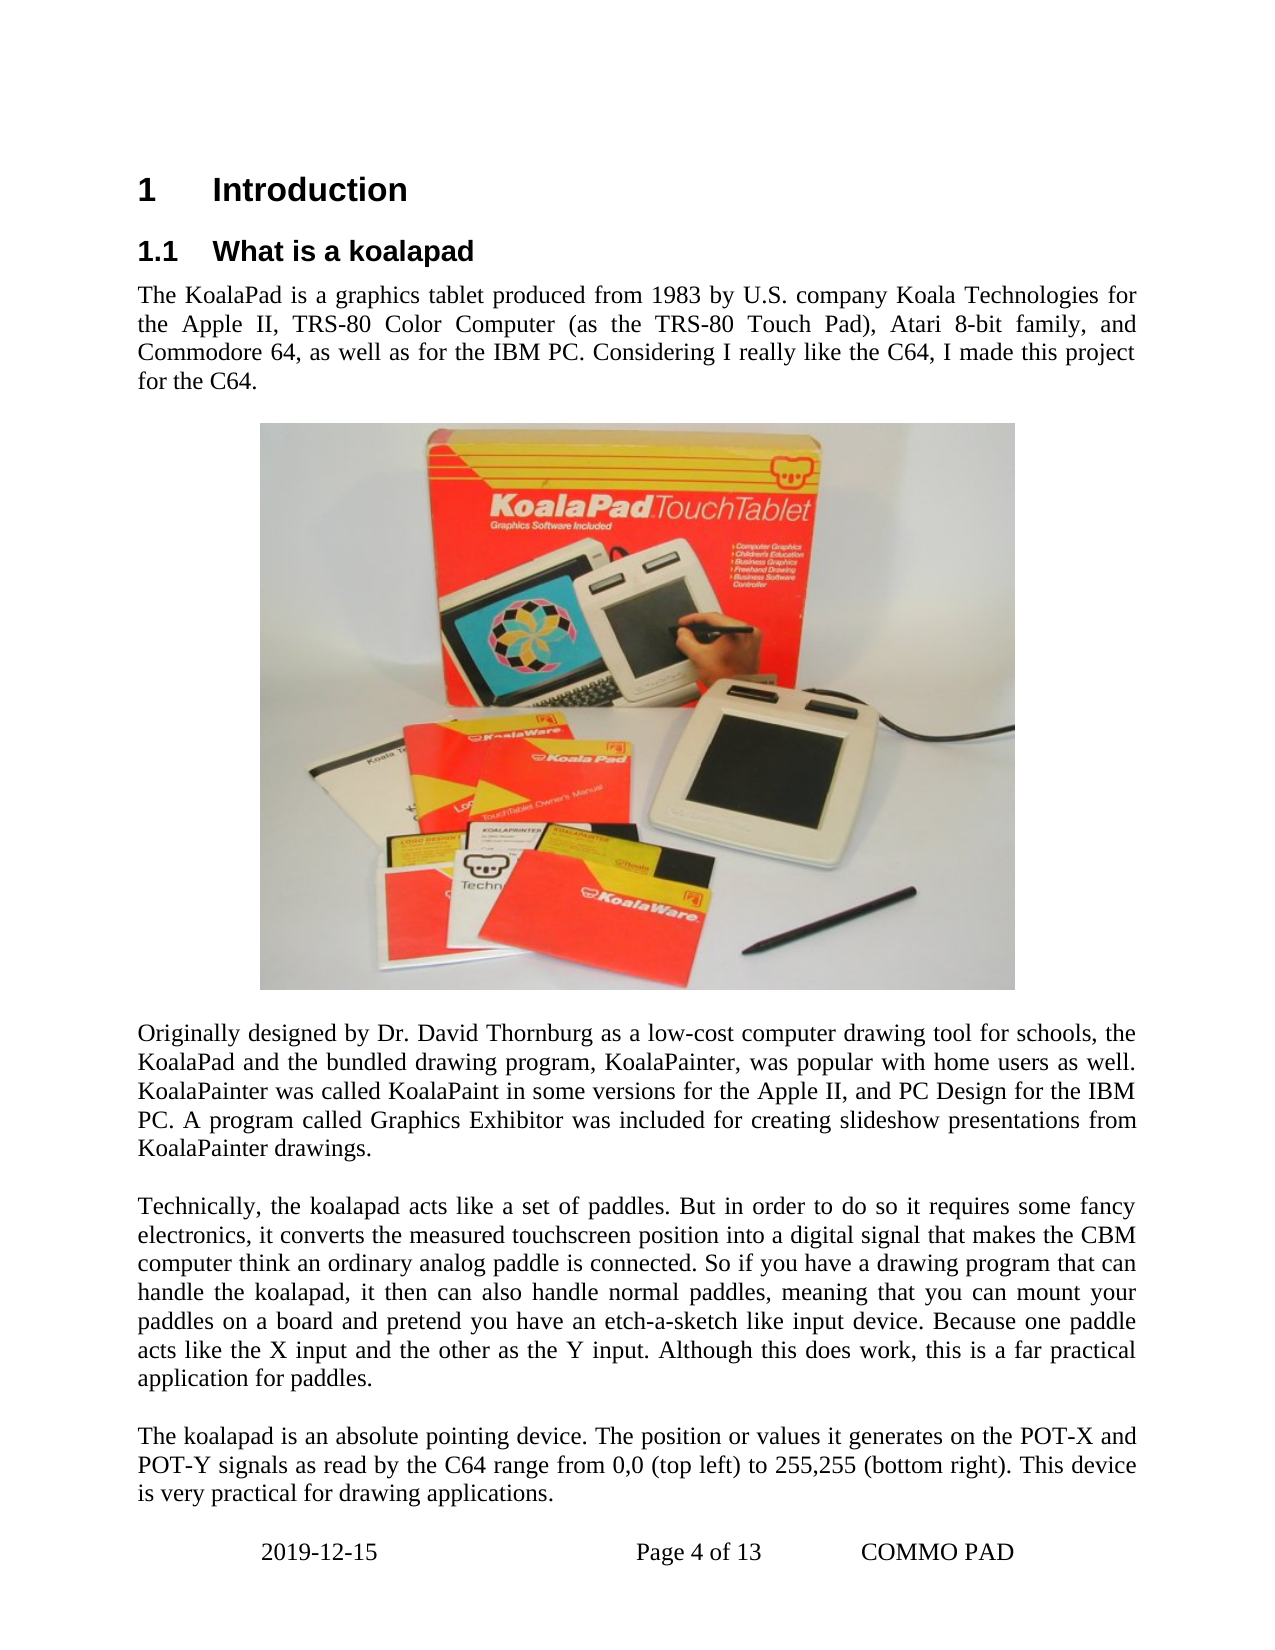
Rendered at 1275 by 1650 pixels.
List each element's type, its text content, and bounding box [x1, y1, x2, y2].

text The KoalaPad is a graphics tablet produced from 1983 by U.S. company Koala Technologies for the Apple II, TRS-80 Color Computer (as the TRS-80 Touch Pad), Atari 8-bit family, and Commodore 64, as well as for the IBM PC. Considering I really like the C64, I made this project for the C64. [137, 280, 1138, 395]
text Technically, the koalapad acts like a set of paddles. But in order to do so it requires some fancy electronics, it converts the measured touchscreen position into a digital signal that makes the CBM computer think an ordinary analog paddle is connected. So if you have a drawing program that can handle the koalapad, it then can also handle normal paddles, meaning that you can mount your paddles on a board and pretend you have an etch-a-sketch like input device. Because one paddle acts like the X input and the other as the Y input. Although this does work, this is a far practical application for paddles. [137, 1191, 1138, 1392]
picture [260, 423, 1015, 990]
text Originally designed by Dr. David Thornburg as a low-cost computer drawing tool for schools, the KoalaPad and the bundled drawing program, KoalaPainter, was popular with home users as well. KoalaPainter was called KoalaPaint in some versions for the Apple II, and PC Design for the IBM PC. A program called Graphics Exhibitor was included for creating slideshow presentations from KoalaPainter drawings. [137, 1018, 1138, 1162]
subtitle What is a koalapad [137, 234, 1138, 267]
text The koalapad is an absolute pointing device. The position or values it generates on the POT-X and POT-Y signals as read by the C64 range from 0,0 (top left) to 255,255 (bottom right). This device is very practical for drawing applications. [137, 1421, 1138, 1507]
subtitle Introduction [137, 170, 1138, 209]
